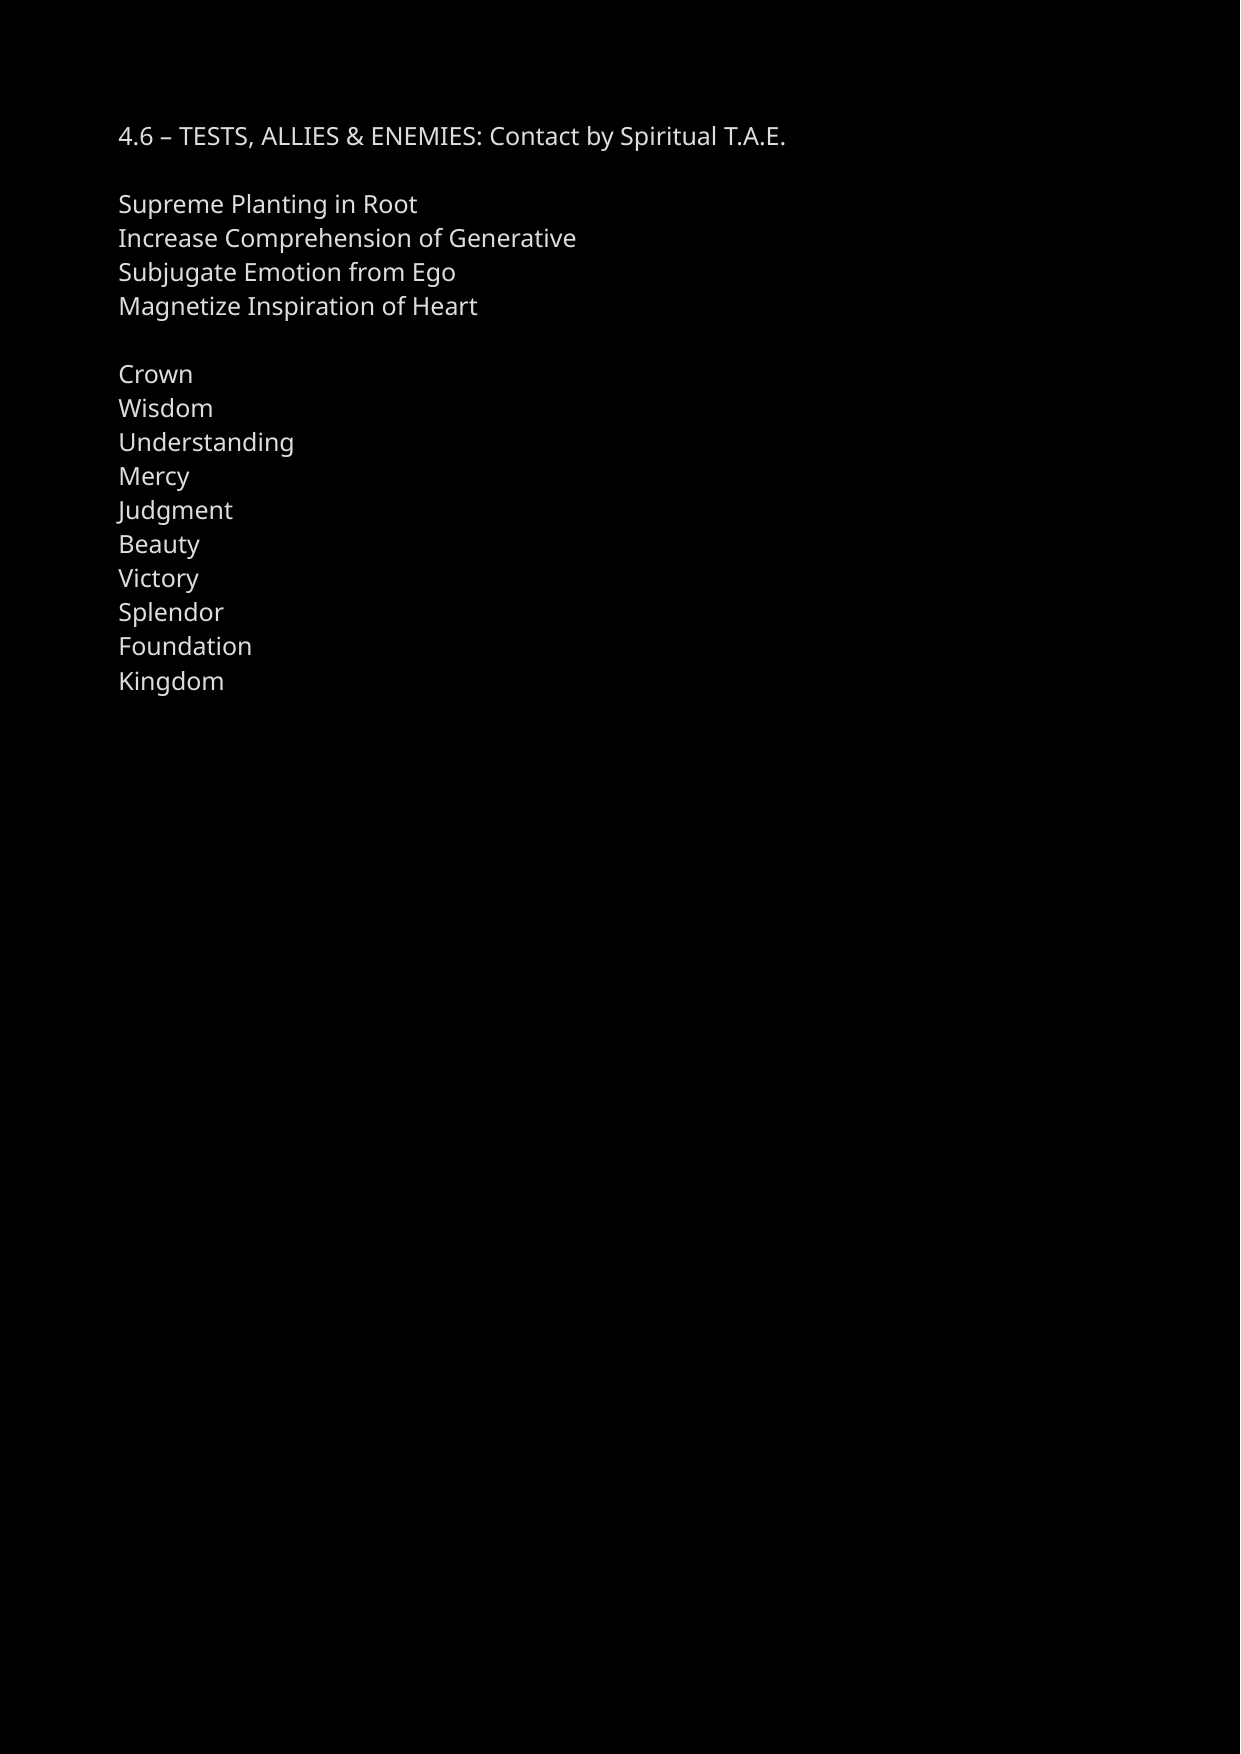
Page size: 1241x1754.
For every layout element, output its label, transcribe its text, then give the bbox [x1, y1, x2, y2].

text Subjugate Emotion from Ego [118, 254, 1122, 288]
text Crown [118, 357, 1122, 391]
text Magnetize Inspiration of Heart [118, 288, 1122, 322]
text Judgment [118, 493, 1122, 527]
text Increase Comprehension of Generative [118, 220, 1122, 254]
text Splendor [118, 595, 1122, 629]
text Beauty [118, 527, 1122, 561]
text 4.6 – TESTS, ALLIES & ENEMIES: Contact by Spiritual T.A.E. [118, 118, 1122, 152]
text Victory [118, 561, 1122, 595]
text Mercy [118, 459, 1122, 493]
text Understanding [118, 425, 1122, 459]
text Foundation [118, 629, 1122, 663]
text Supreme Planting in Root [118, 186, 1122, 220]
text Kingdom [118, 663, 1122, 697]
text Wisdom [118, 391, 1122, 425]
